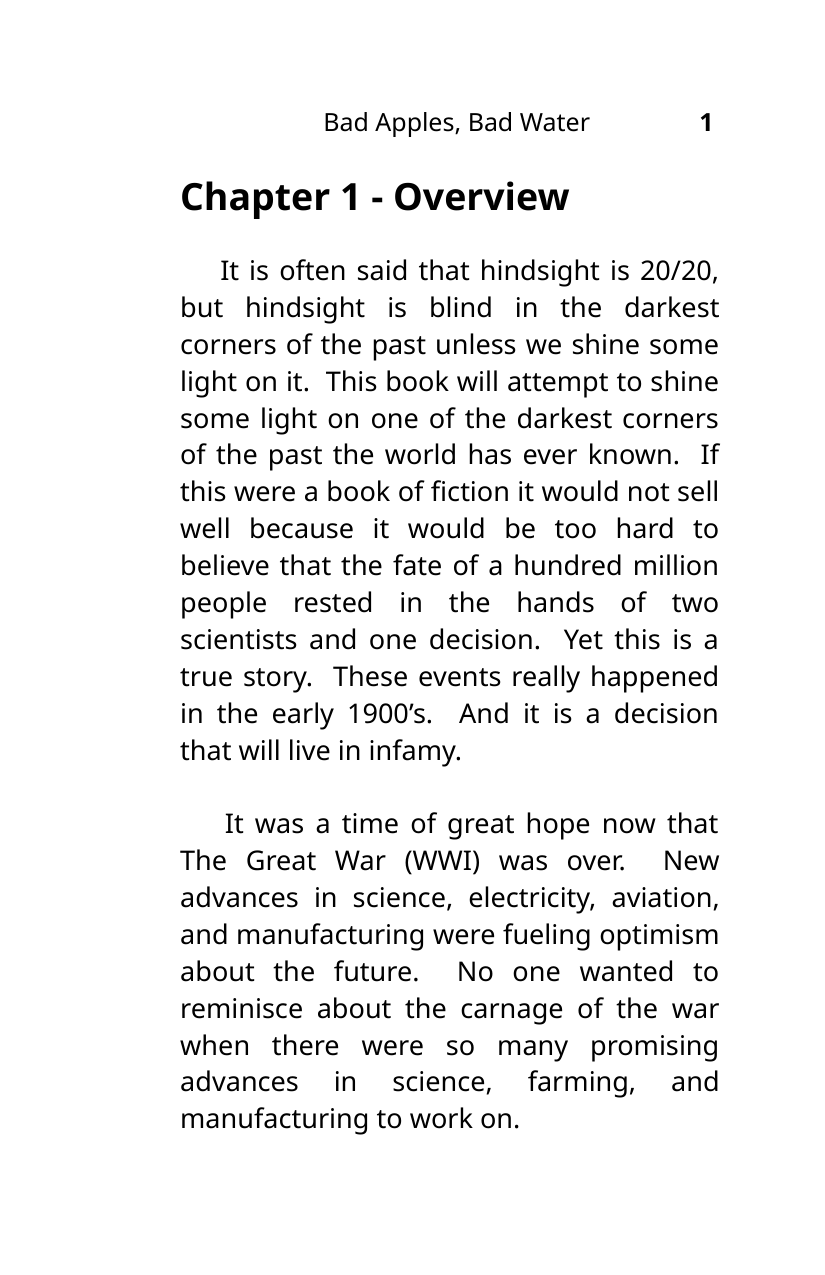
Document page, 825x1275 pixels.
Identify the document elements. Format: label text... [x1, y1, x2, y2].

subtitle Chapter 1 - Overview [180, 171, 720, 222]
text It is often said that hindsight is 20/20, but hindsight is blind in the darkest corners of the past unless we shine some light on it. This book will attempt to shine some light on one of the darkest corners of the past the world has ever known. If this were a book of fiction it would not sell well because it would be too hard to believe that the fate of a hundred million people rested in the hands of two scientists and one decision. Yet this is a true story. These events really happened in the early 1900’s. And it is a decision that will live in infamy. [180, 252, 720, 768]
text It was a time of great hope now that The Great War (WWI) was over. New advances in science, electricity, aviation, and manufacturing were fueling optimism about the future. No one wanted to reminisce about the carnage of the war when there were so many promising advances in science, farming, and manufacturing to work on. [180, 805, 720, 1137]
